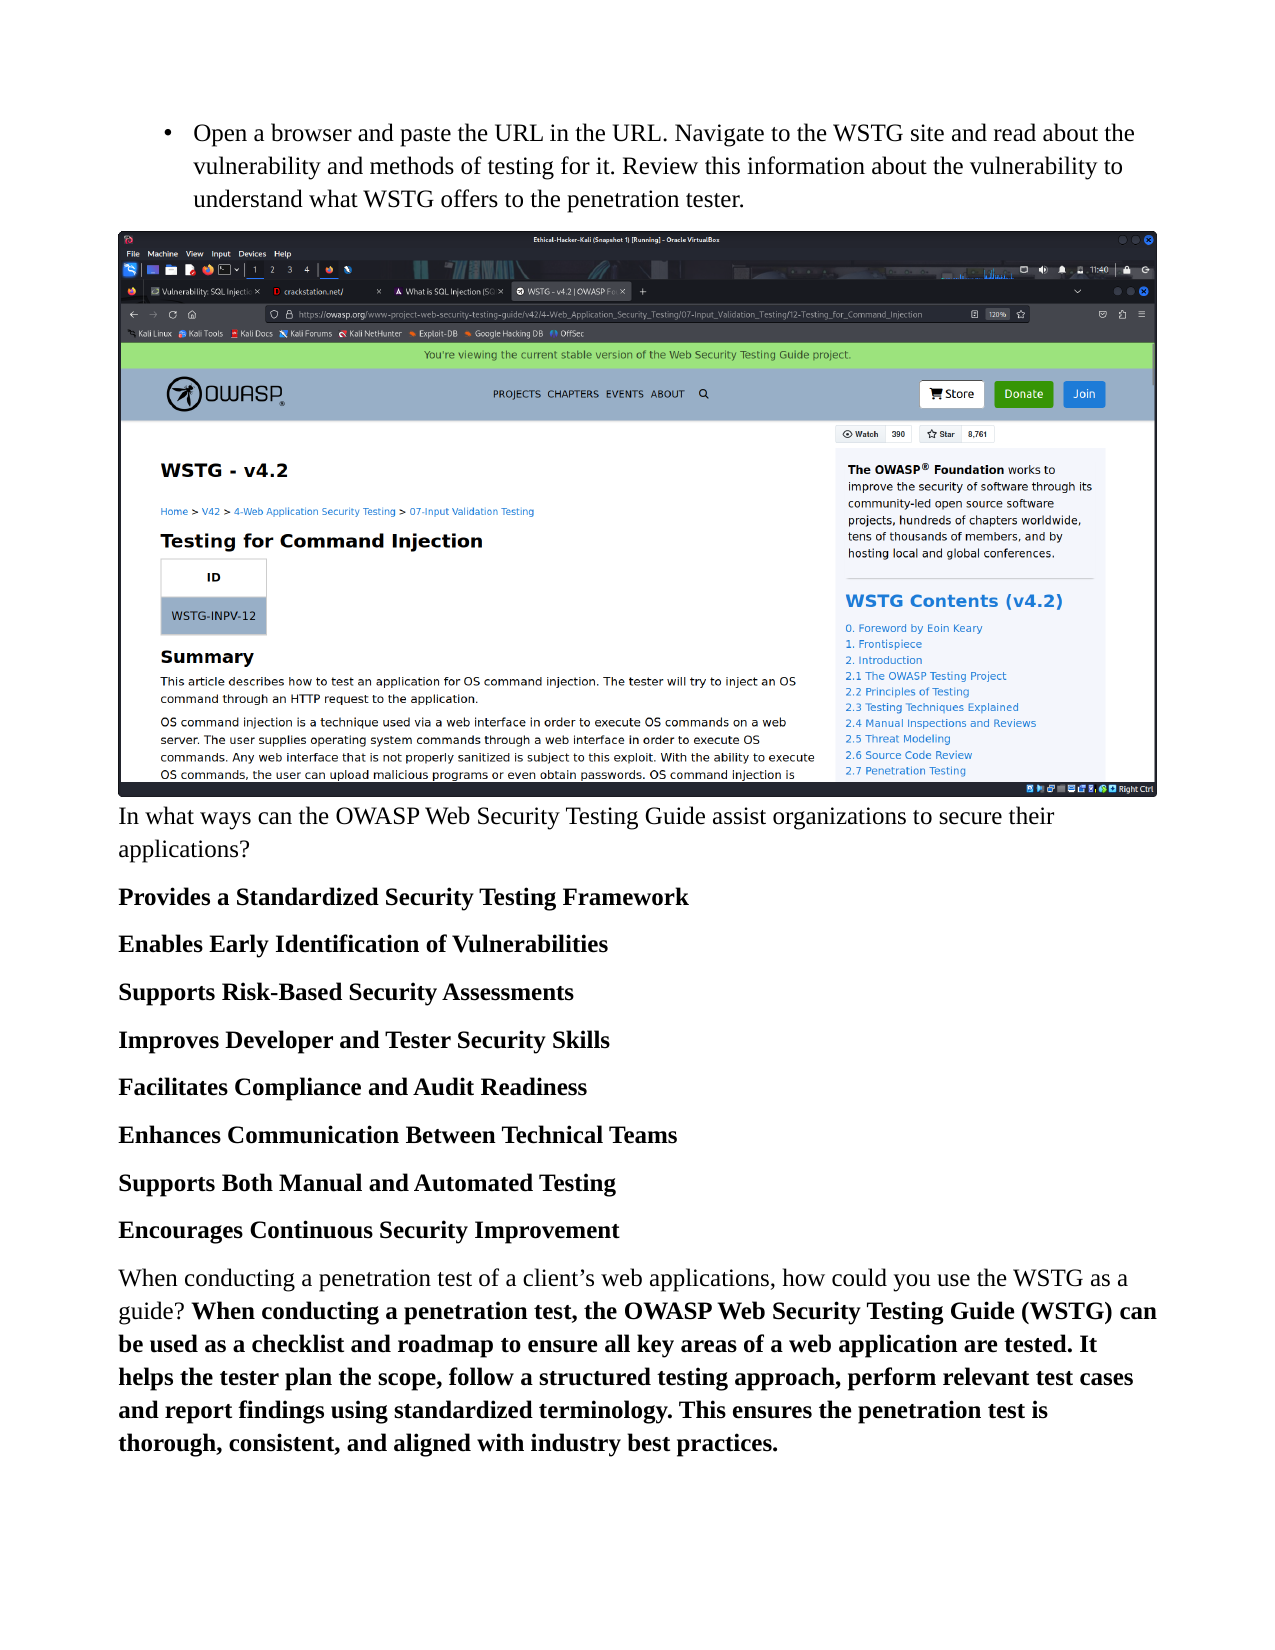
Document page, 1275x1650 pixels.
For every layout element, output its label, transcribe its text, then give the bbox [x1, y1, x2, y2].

picture [118, 231, 1157, 797]
text Enables Early Identification of Vulnerabilities [118, 929, 1157, 958]
text Supports Both Manual and Automated Testing [118, 1168, 1157, 1196]
text Facilitates Compliance and Audit Readiness [118, 1072, 1157, 1101]
list Open a browser and paste the URL in the URL. Navigate to the WSTG site and read about the vulnerability and methods of testing for it. Review this information about the vulnerability to understand what WSTG offers to the penetration tester. [164, 118, 1157, 213]
text When conducting a penetration test of a client’s web applications, how could you use the WSTG as a guide? When conducting a penetration test, the OWASP Web Security Testing Guide (WSTG) can be used as a checklist and roadmap to ensure all key areas of a web application are tested. It helps the tester plan the scope, follow a structured testing approach, perform relevant test cases and report findings using standardized terminology. This ensures the penetration test is thorough, consistent, and aligned with industry best practices. [118, 1263, 1157, 1457]
text Provides a Standardized Security Testing Framework [118, 882, 1157, 911]
text Enhances Communication Between Technical Teams [118, 1120, 1157, 1149]
text Supports Risk-Based Security Assessments [118, 977, 1157, 1006]
text Encourages Continuous Security Improvement [118, 1215, 1157, 1244]
text Improves Developer and Tester Security Skills [118, 1025, 1157, 1053]
text In what ways can the OWASP Web Security Testing Guide assist organizations to secure their applications? [118, 797, 1157, 863]
